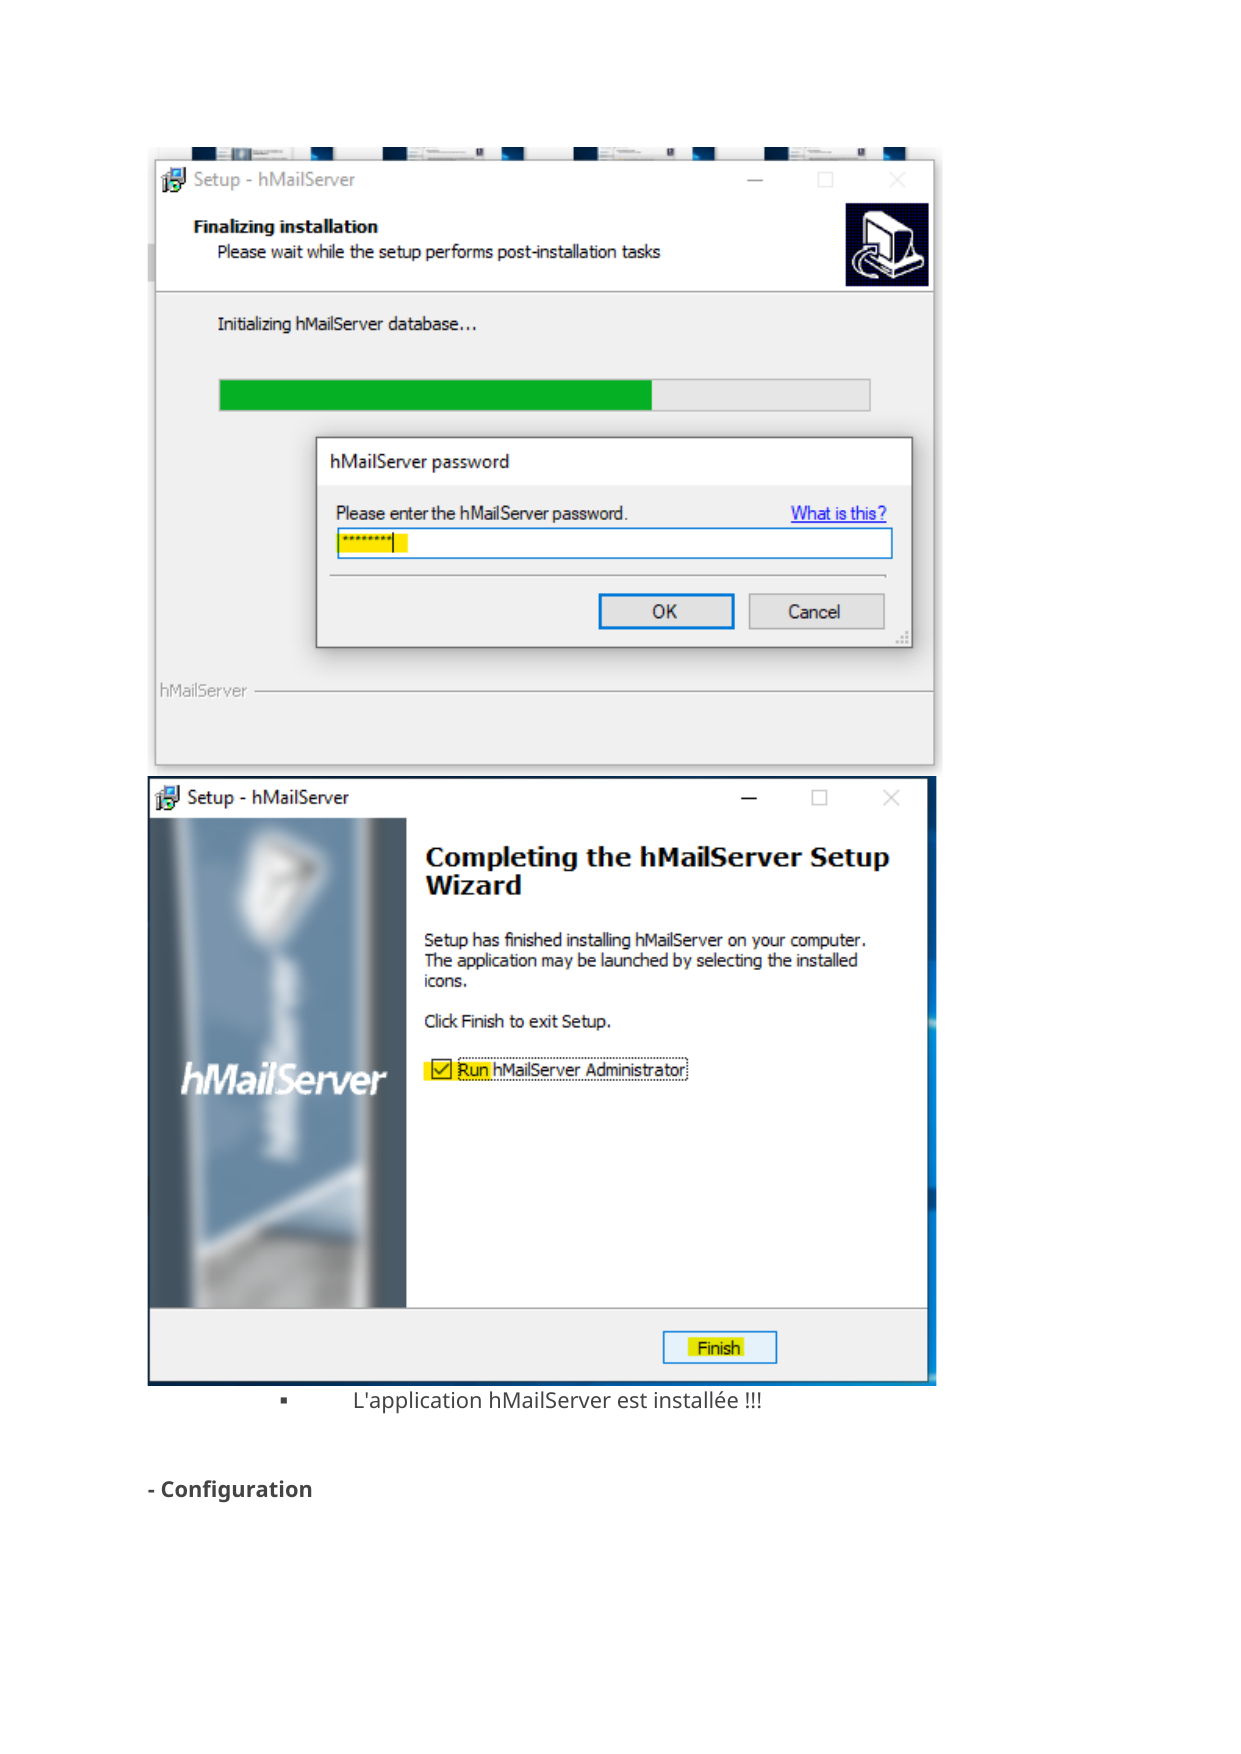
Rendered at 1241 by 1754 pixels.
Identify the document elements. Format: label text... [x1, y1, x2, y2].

subtitle - Configuration [148, 1474, 1093, 1504]
list L'application hMailServer est installée !!! [279, 1385, 1093, 1415]
